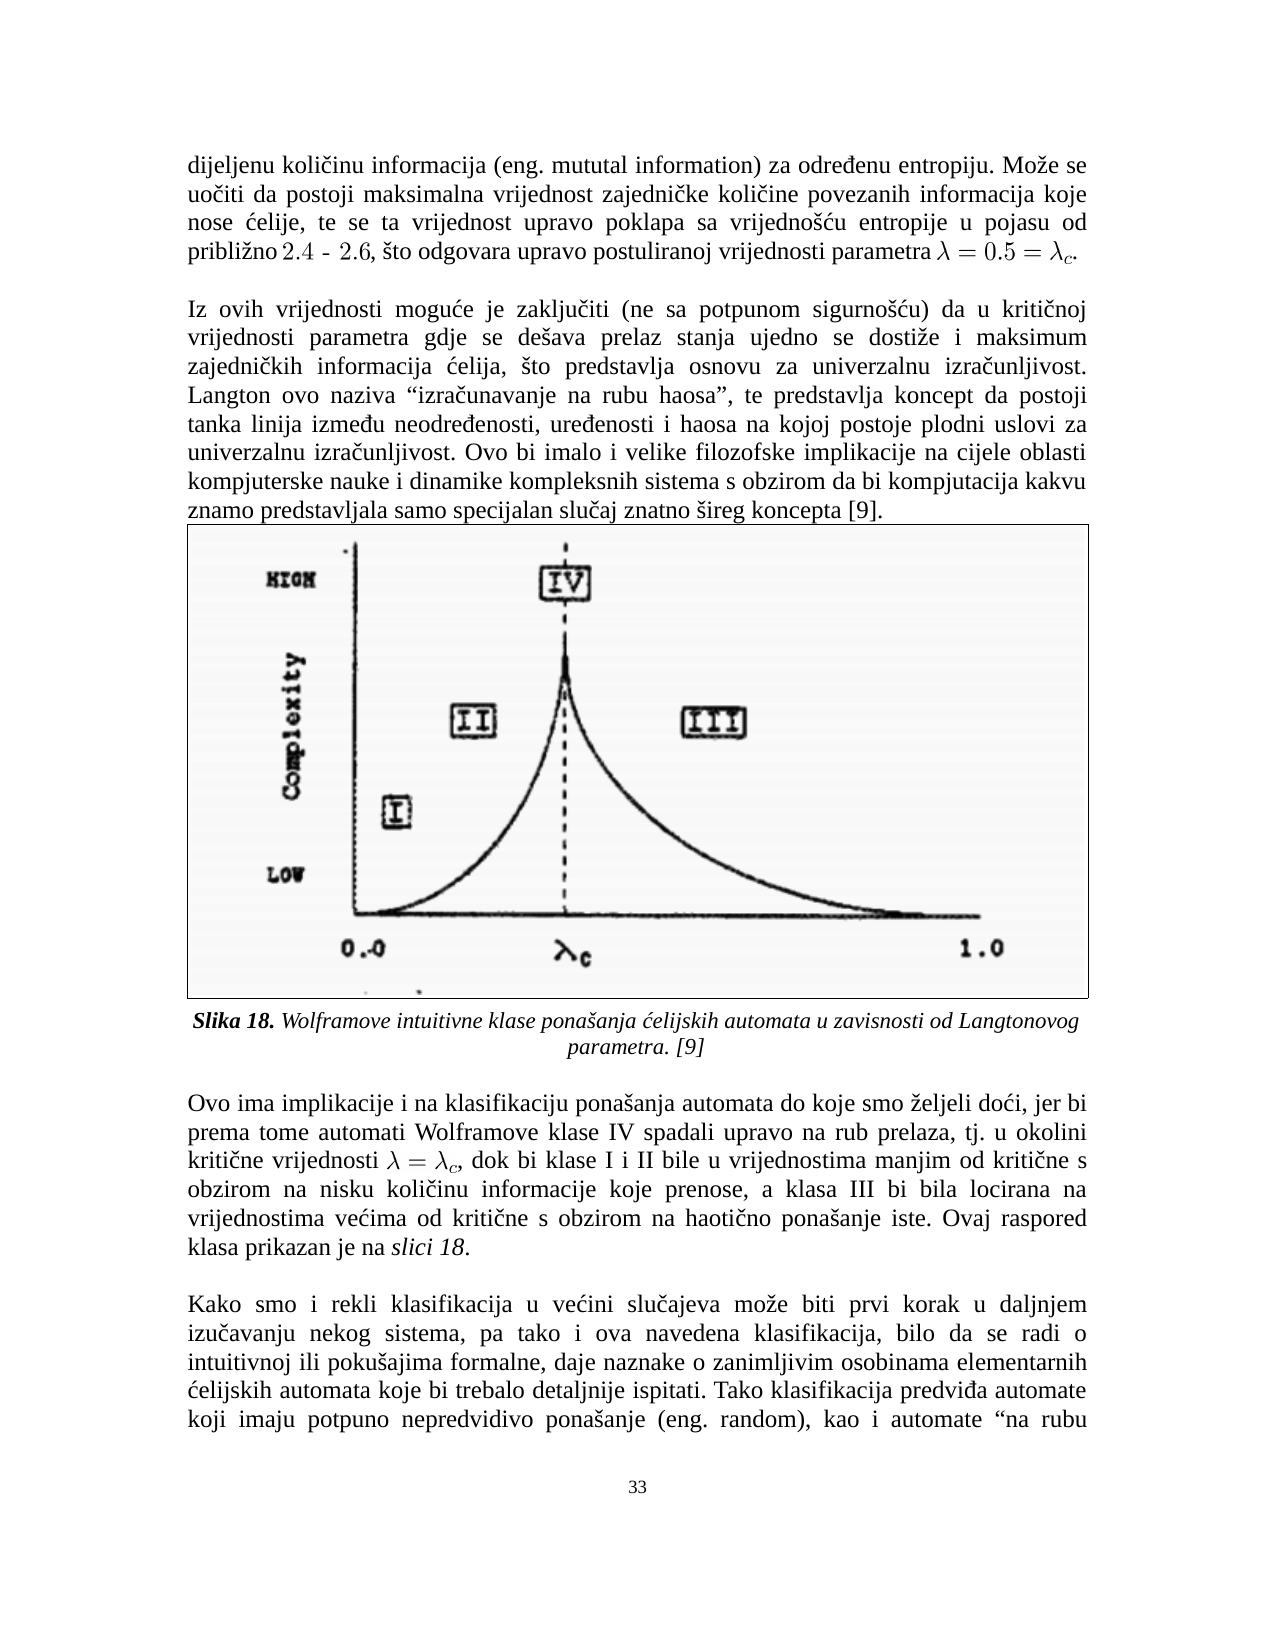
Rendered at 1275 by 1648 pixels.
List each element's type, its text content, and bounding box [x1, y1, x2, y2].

picture [190, 526, 1085, 995]
picture [387, 1151, 457, 1173]
text Kako smo i rekli klasifikacija u većini slučajeva može biti prvi korak u daljnjem izučavanju nekog sistema, pa tako i ova navedena klasifikacija, bilo da se radi o intuitivnoj ili pokušajima formalne, daje naznake o zanimljivim osobinama elementarnih ćelijskih automata koje bi trebalo detaljnije ispitati. Tako klasifikacija predviđa automate koji imaju potpuno nepredvidivo ponašanje (eng. random), kao i automate “na rubu [187, 1289, 1088, 1433]
text Slika 18. Wolframove intuitivne klase ponašanja ćelijskih automata u zavisnosti od Langtonovog parametra. [9] [187, 1007, 1087, 1059]
text Iz ovih vrijednosti moguće je zaključiti (ne sa potpunom sigurnošću) da u kritičnoj vrijednosti parametra gdje se dešava prelaz stanja ujedno se dostiže i maksimum zajedničkih informacija ćelija, što predstavlja osnovu za univerzalnu izračunljivost. Langton ovo naziva “izračunavanje na rubu haosa”, te predstavlja koncept da postoji tanka linija između neodređenosti, uređenosti i haosa na kojoj postoje plodni uslovi za univerzalnu izračunljivost. Ovo bi imalo i velike filozofske implikacije na cijele oblasti kompjuterske nauke i dinamike kompleksnih sistema s obzirom da bi kompjutacija kakvu znamo predstavljala samo specijalan slučaj znatno šireg koncepta [9]. [187, 294, 1088, 524]
text Ovo ima implikacije i na klasifikaciju ponašanja automata do koje smo željeli doći, jer bi prema tome automati Wolframove klase IV spadali upravo na rub prelaza, tj. u okolini kritične vrijednosti , dok bi klase I i II bile u vrijednostima manjim od kritične s obzirom na nisku količinu informacije koje prenose, a klasa III bi bila locirana na vrijednostima većima od kritične s obzirom na haotično ponašanje iste. Ovaj raspored klasa prikazan je na slici 18. [187, 1088, 1088, 1261]
text dijeljenu količinu informacija (eng. mututal information) za određenu entropiju. Može se uočiti da postoji maksimalna vrijednost zajedničke količine povezanih informacija koje nose ćelije, te se ta vrijednost upravo poklapa sa vrijednošću entropije u pojasu od približno , što odgovara upravo postuliranoj vrijednosti parametra . [187, 150, 1088, 265]
picture [283, 242, 370, 260]
picture [937, 241, 1072, 264]
